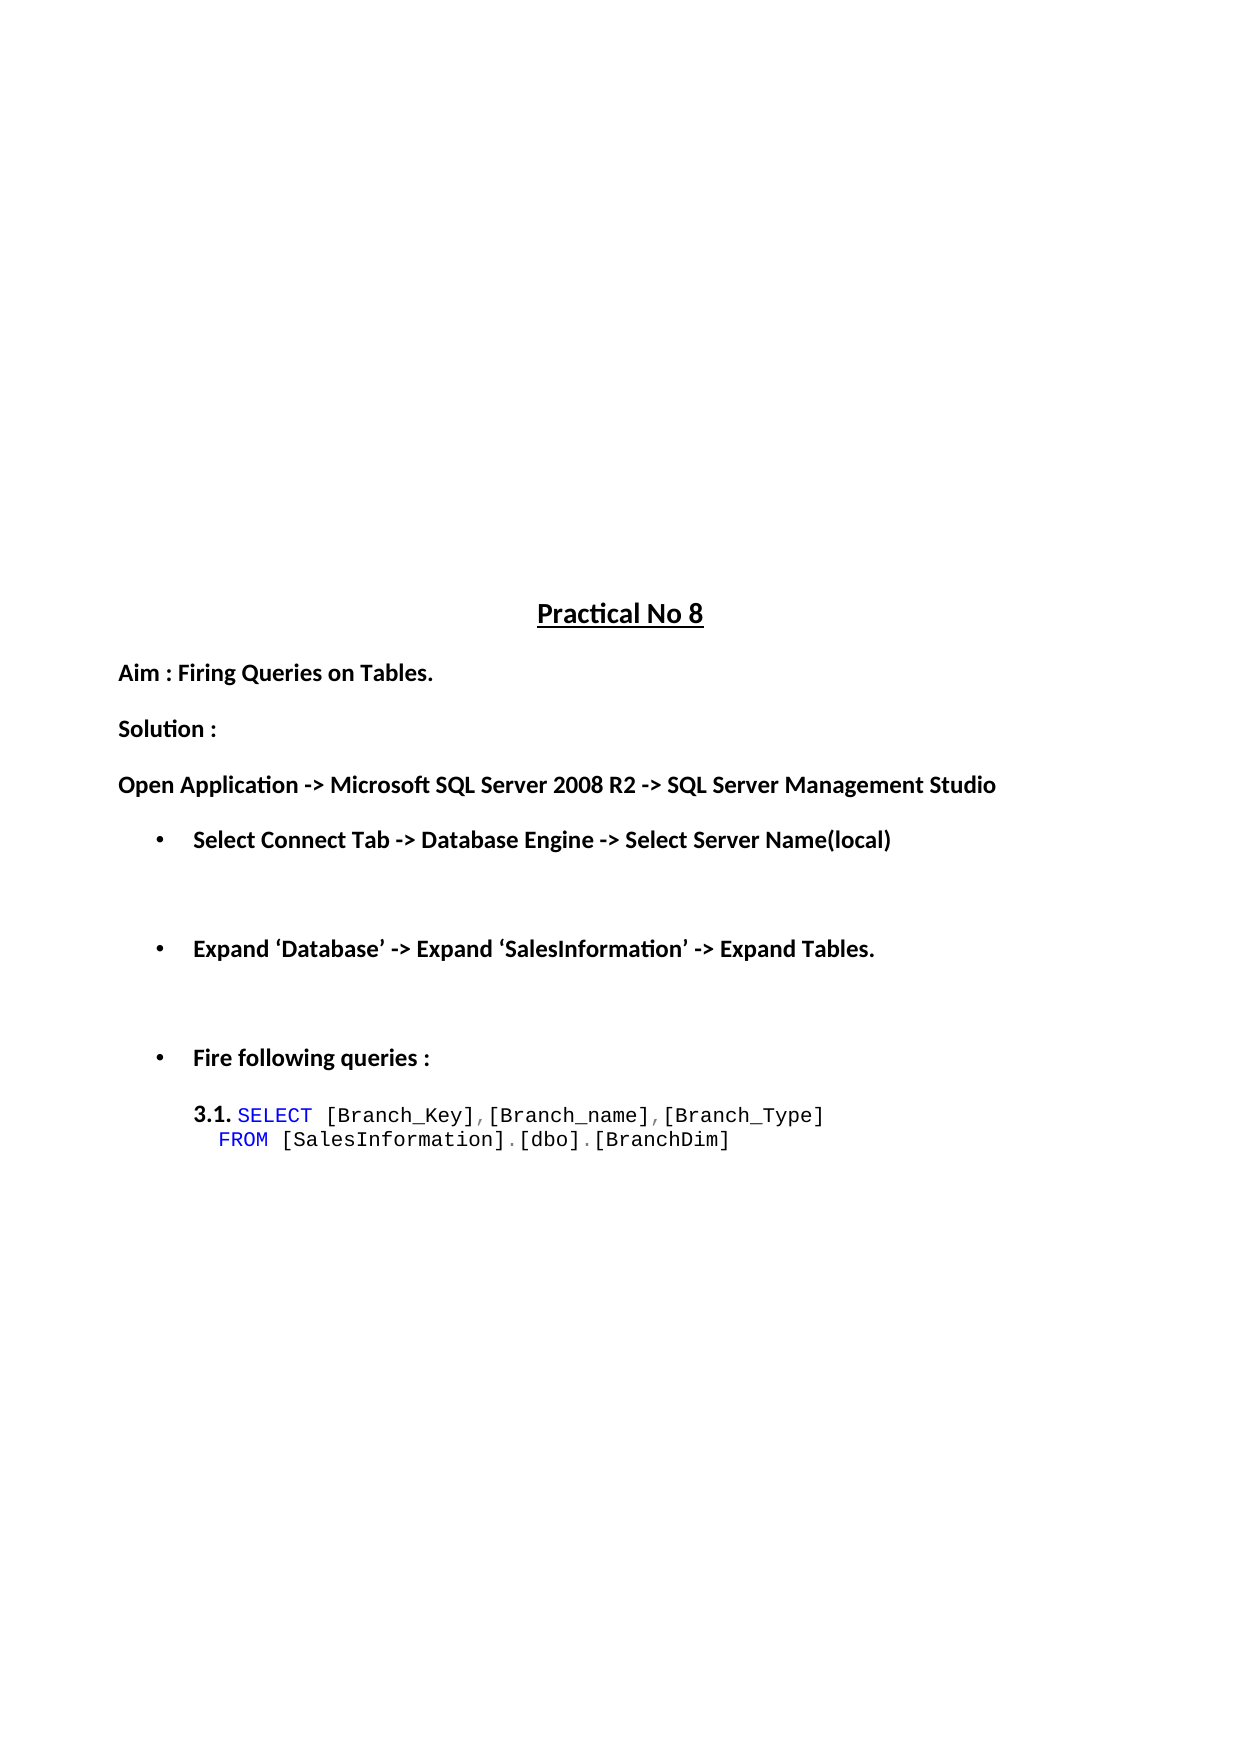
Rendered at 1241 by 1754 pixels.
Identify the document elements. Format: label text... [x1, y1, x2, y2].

text Aim : Firing Queries on Tables. [118, 657, 1122, 688]
text 3.1. SELECT [Branch_Key],[Branch_name],[Branch_Type] [118, 1098, 1122, 1129]
list Select Connect Tab -> Database Engine -> Select Server Name(local) [156, 824, 1122, 855]
text Solution : [118, 713, 1122, 743]
list Fire following queries : [156, 1042, 1122, 1073]
list Expand ‘Database’ -> Expand ‘SalesInformation’ -> Expand Tables. [156, 933, 1122, 964]
text Open Application -> Microsoft SQL Server 2008 R2 -> SQL Server Management Studio [118, 769, 1122, 799]
text FROM [SalesInformation].[dbo].[BranchDim] [193, 1129, 1122, 1152]
text Practical No 8 [118, 595, 1122, 631]
